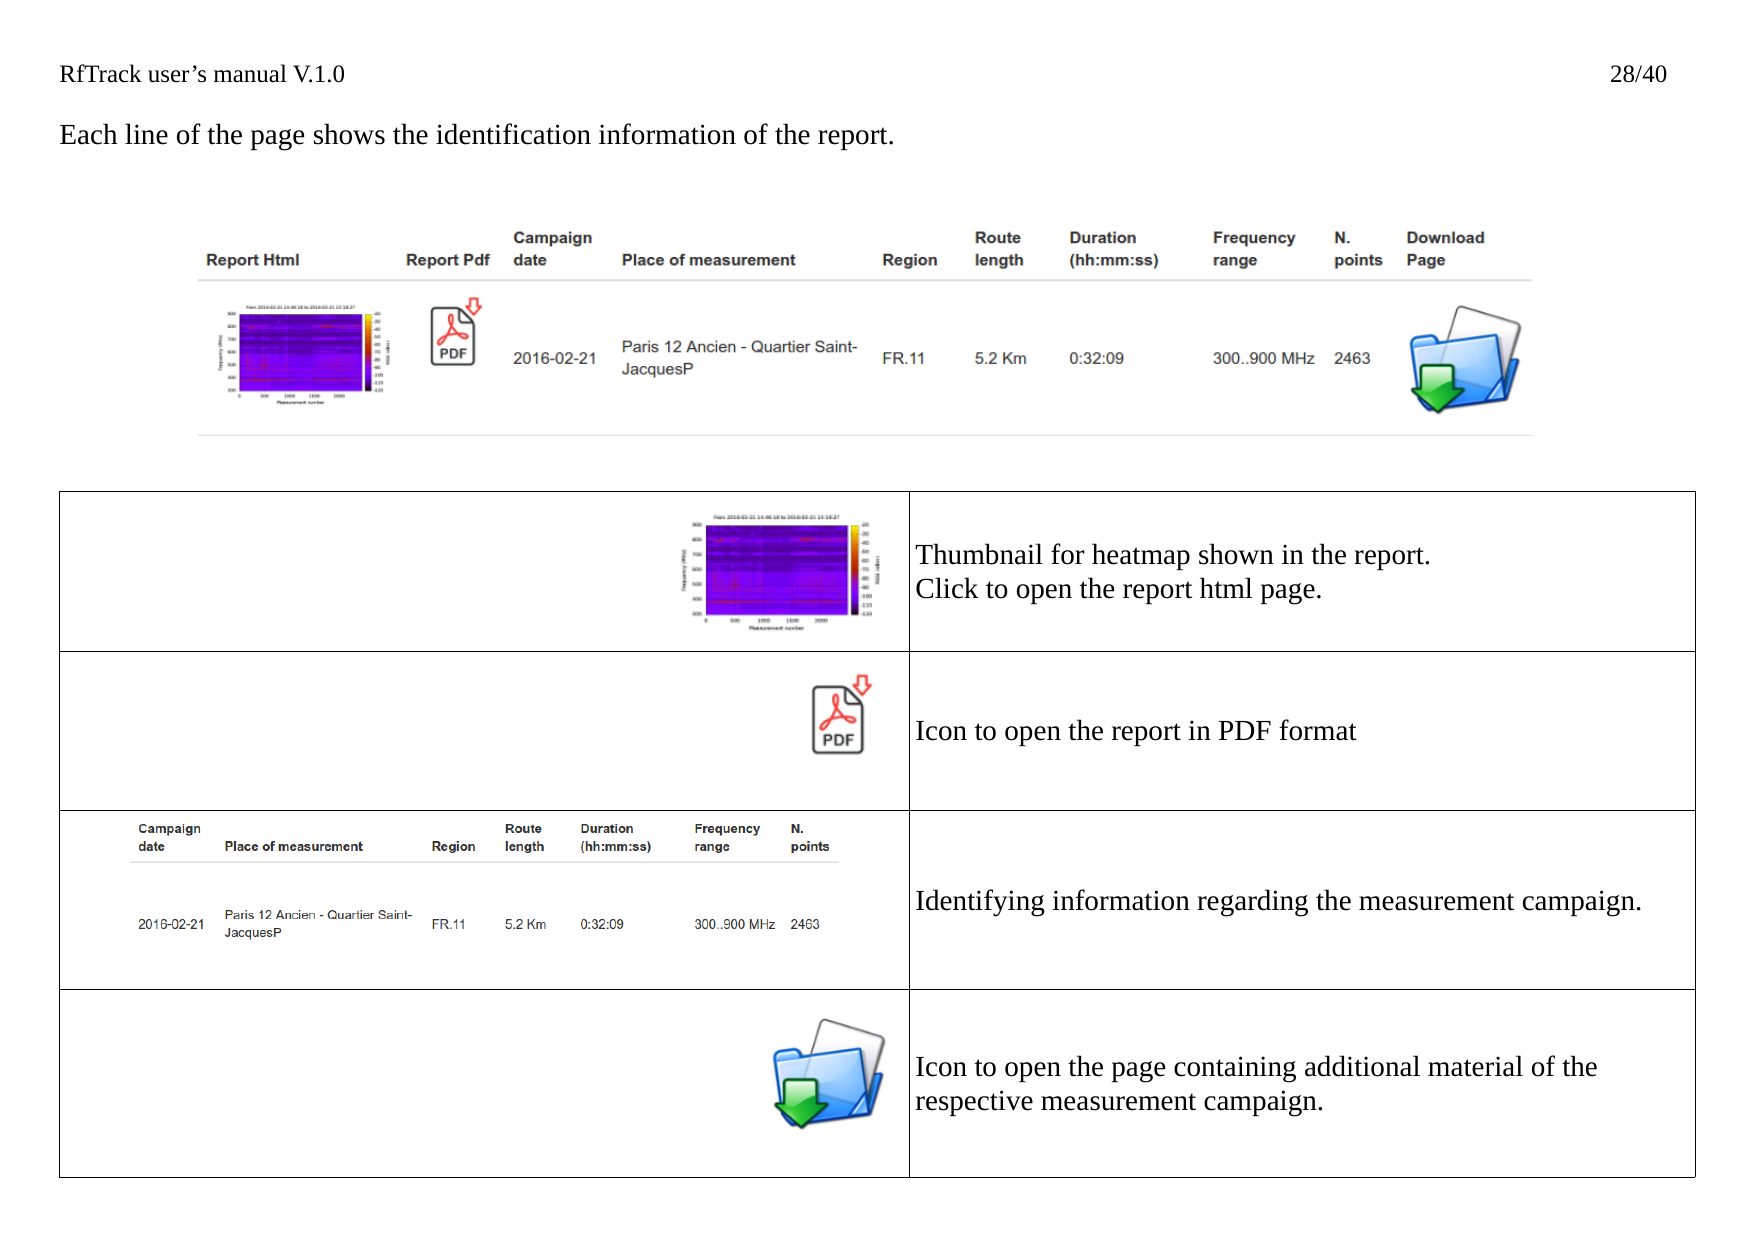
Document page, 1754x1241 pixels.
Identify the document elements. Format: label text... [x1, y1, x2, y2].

text Each line of the page shows the identification information of the report. [59, 117, 1695, 151]
table_cell [60, 652, 909, 810]
picture [765, 994, 904, 1143]
table_cell Icon to open the page containing additional material of the respective measurement campaign. [910, 990, 1695, 1177]
table_header Thumbnail for heatmap shown in the report. Click to open the report html page. [910, 492, 1695, 651]
table_cell Icon to open the report in PDF format [910, 652, 1695, 810]
picture [129, 815, 839, 955]
picture [773, 656, 904, 804]
table_cell [60, 811, 909, 989]
picture [197, 221, 1557, 437]
table_cell [60, 990, 909, 1177]
table_header [60, 492, 909, 651]
table_cell Identifying information regarding the measurement campaign. [910, 811, 1695, 989]
picture [668, 497, 904, 645]
